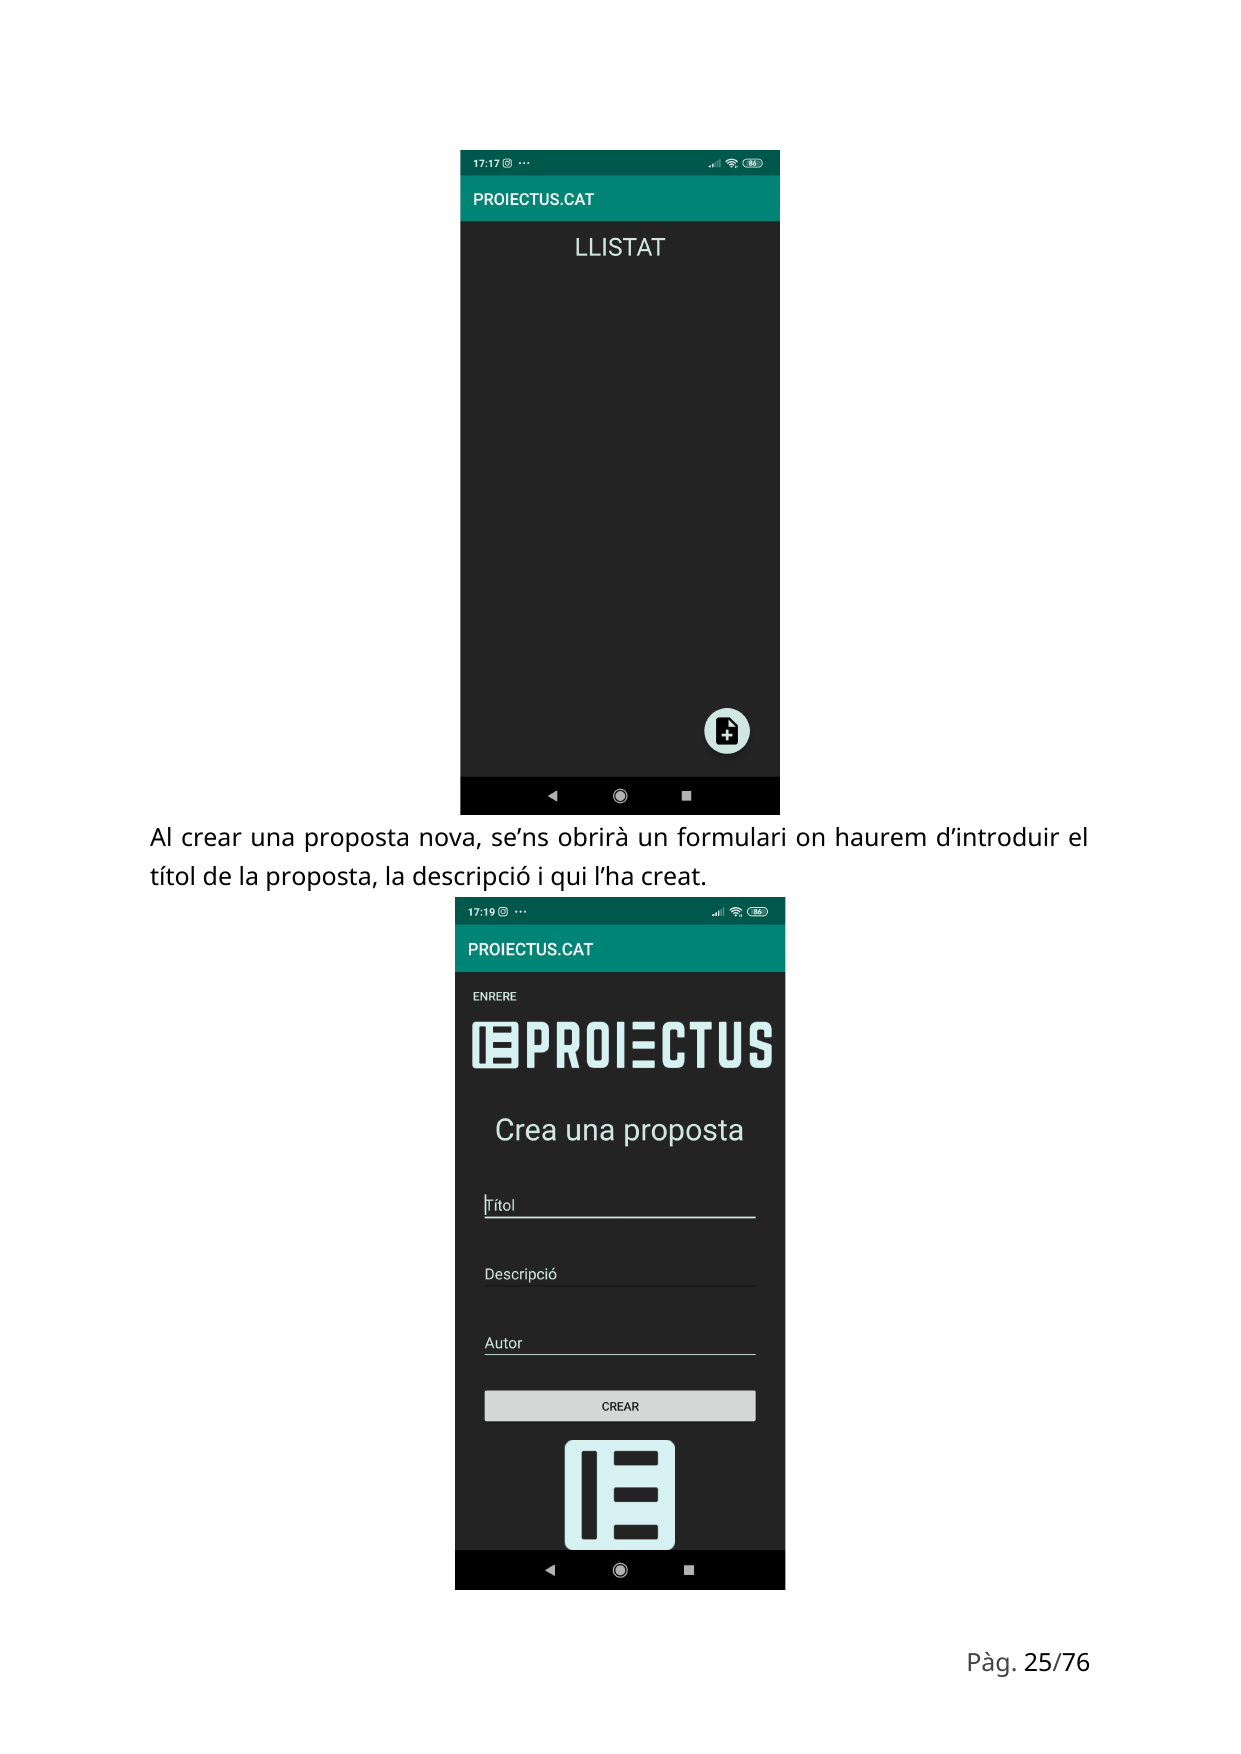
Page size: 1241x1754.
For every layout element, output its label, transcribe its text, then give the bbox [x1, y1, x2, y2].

picture [460, 150, 780, 815]
picture [455, 897, 786, 1590]
text Al crear una proposta nova, se’ns obrirà un formulari on haurem d’introduir el títol de la proposta, la descripció i qui l’ha creat. [150, 819, 1090, 893]
